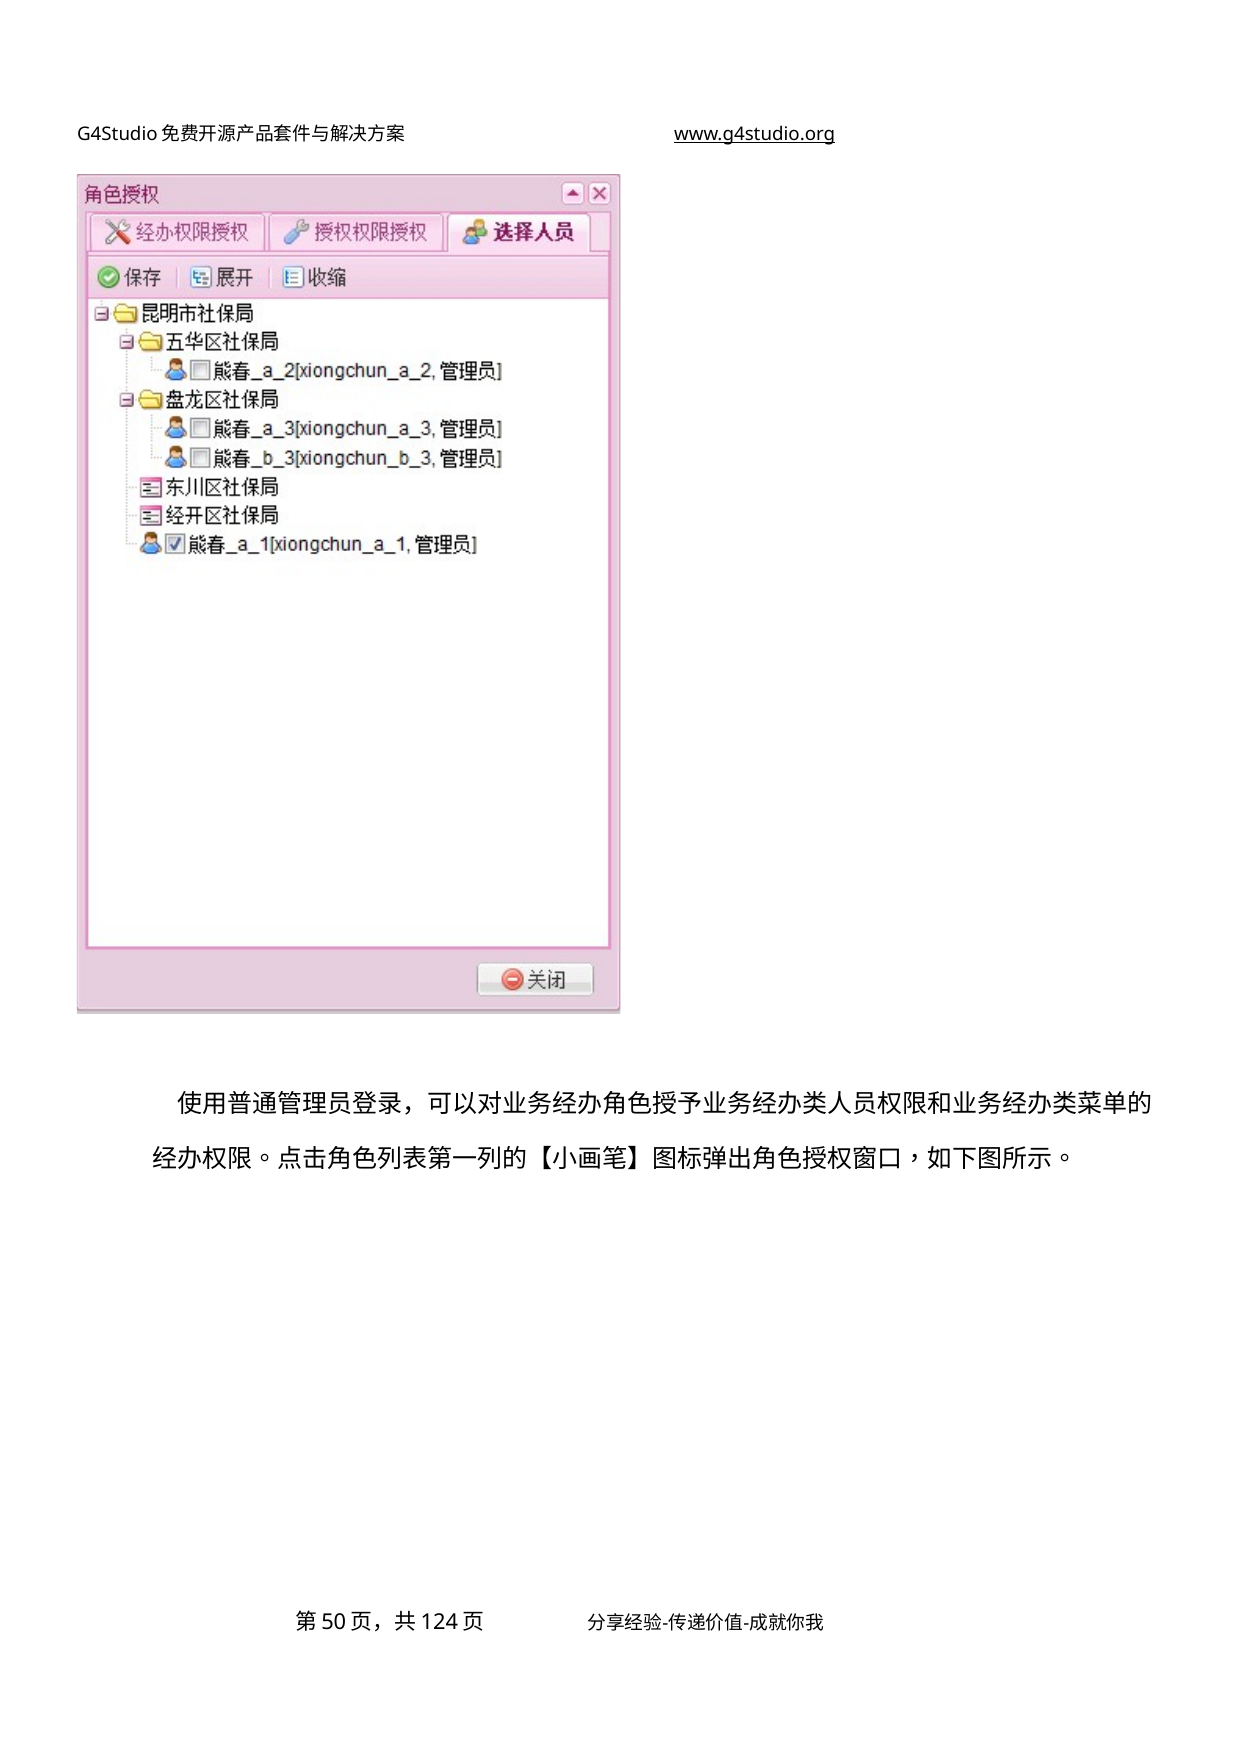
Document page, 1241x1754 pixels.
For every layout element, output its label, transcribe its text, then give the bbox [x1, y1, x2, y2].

picture [76, 174, 621, 1014]
list 使用普通管理员登录，可以对业务经办角色授予业务经办类人员权限和业务经办类菜单的经办权限。点击角色列表第一列的【小画笔】图标弹出角色授权窗口，如下图所示。 [114, 1084, 1163, 1174]
